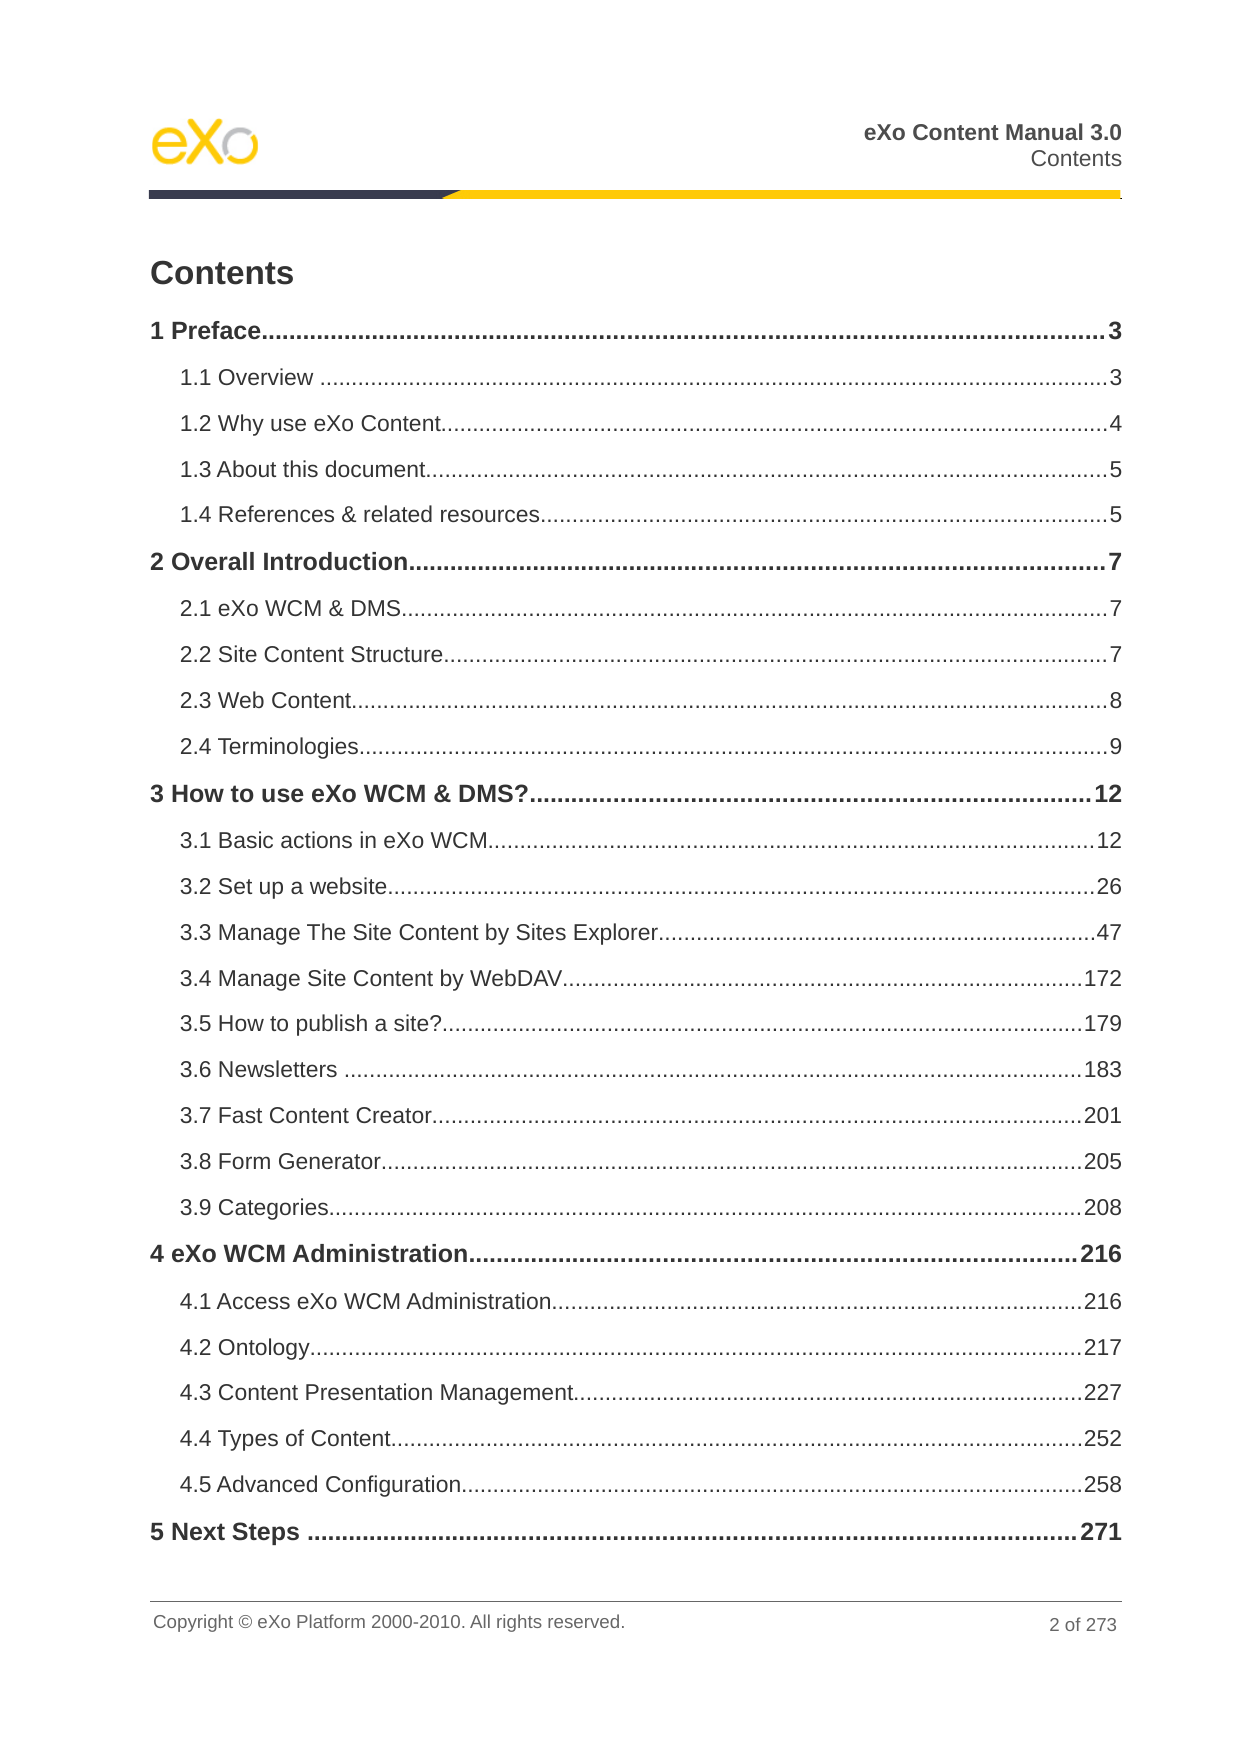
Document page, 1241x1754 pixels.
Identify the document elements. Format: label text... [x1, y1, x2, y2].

text 3.2 Set up a website 26 [179, 873, 1122, 899]
text 4 eXo WCM Administration 216 [150, 1239, 1122, 1268]
text 3.7 Fast Content Creator 201 [179, 1102, 1122, 1128]
text 3 How to use eXo WCM & DMS? 12 [150, 779, 1122, 807]
text 3.8 Form Generator 205 [179, 1148, 1122, 1174]
picture [148, 190, 1121, 199]
text 3.4 Manage Site Content by WebDAV 172 [179, 964, 1122, 991]
text 3.5 How to publish a site? 179 [179, 1010, 1122, 1037]
text 4.2 Ontology 217 [179, 1333, 1122, 1360]
text 1.2 Why use eXo Content 4 [179, 410, 1122, 436]
text 2.1 eXo WCM & DMS 7 [179, 595, 1122, 622]
text 2.3 Web Content 8 [179, 687, 1122, 713]
text 1.1 Overview 3 [179, 364, 1122, 390]
picture [152, 118, 259, 165]
text 1.3 About this document 5 [179, 456, 1122, 482]
text 3.3 Manage The Site Content by Sites Explorer 47 [179, 919, 1122, 945]
text 1.4 References & related resources 5 [179, 501, 1122, 528]
text 3.1 Basic actions in eXo WCM 12 [179, 827, 1122, 853]
text 2 Overall Introduction 7 [150, 547, 1122, 576]
text 4.4 Types of Content 252 [179, 1425, 1122, 1452]
text 3.6 Newsletters 183 [179, 1056, 1122, 1082]
text 4.3 Content Presentation Management 227 [179, 1379, 1122, 1406]
text 4.5 Advanced Configuration 258 [179, 1471, 1122, 1497]
text 3.9 Categories 208 [179, 1194, 1122, 1220]
text 5 Next Steps 271 [150, 1517, 1122, 1546]
text 4.1 Access eXo WCM Administration 216 [179, 1288, 1122, 1314]
subtitle Contents [150, 253, 1122, 291]
text 2.4 Terminologies 9 [179, 733, 1122, 759]
text 1 Preface 3 [150, 316, 1122, 344]
text 2.2 Site Content Structure 7 [179, 641, 1122, 668]
